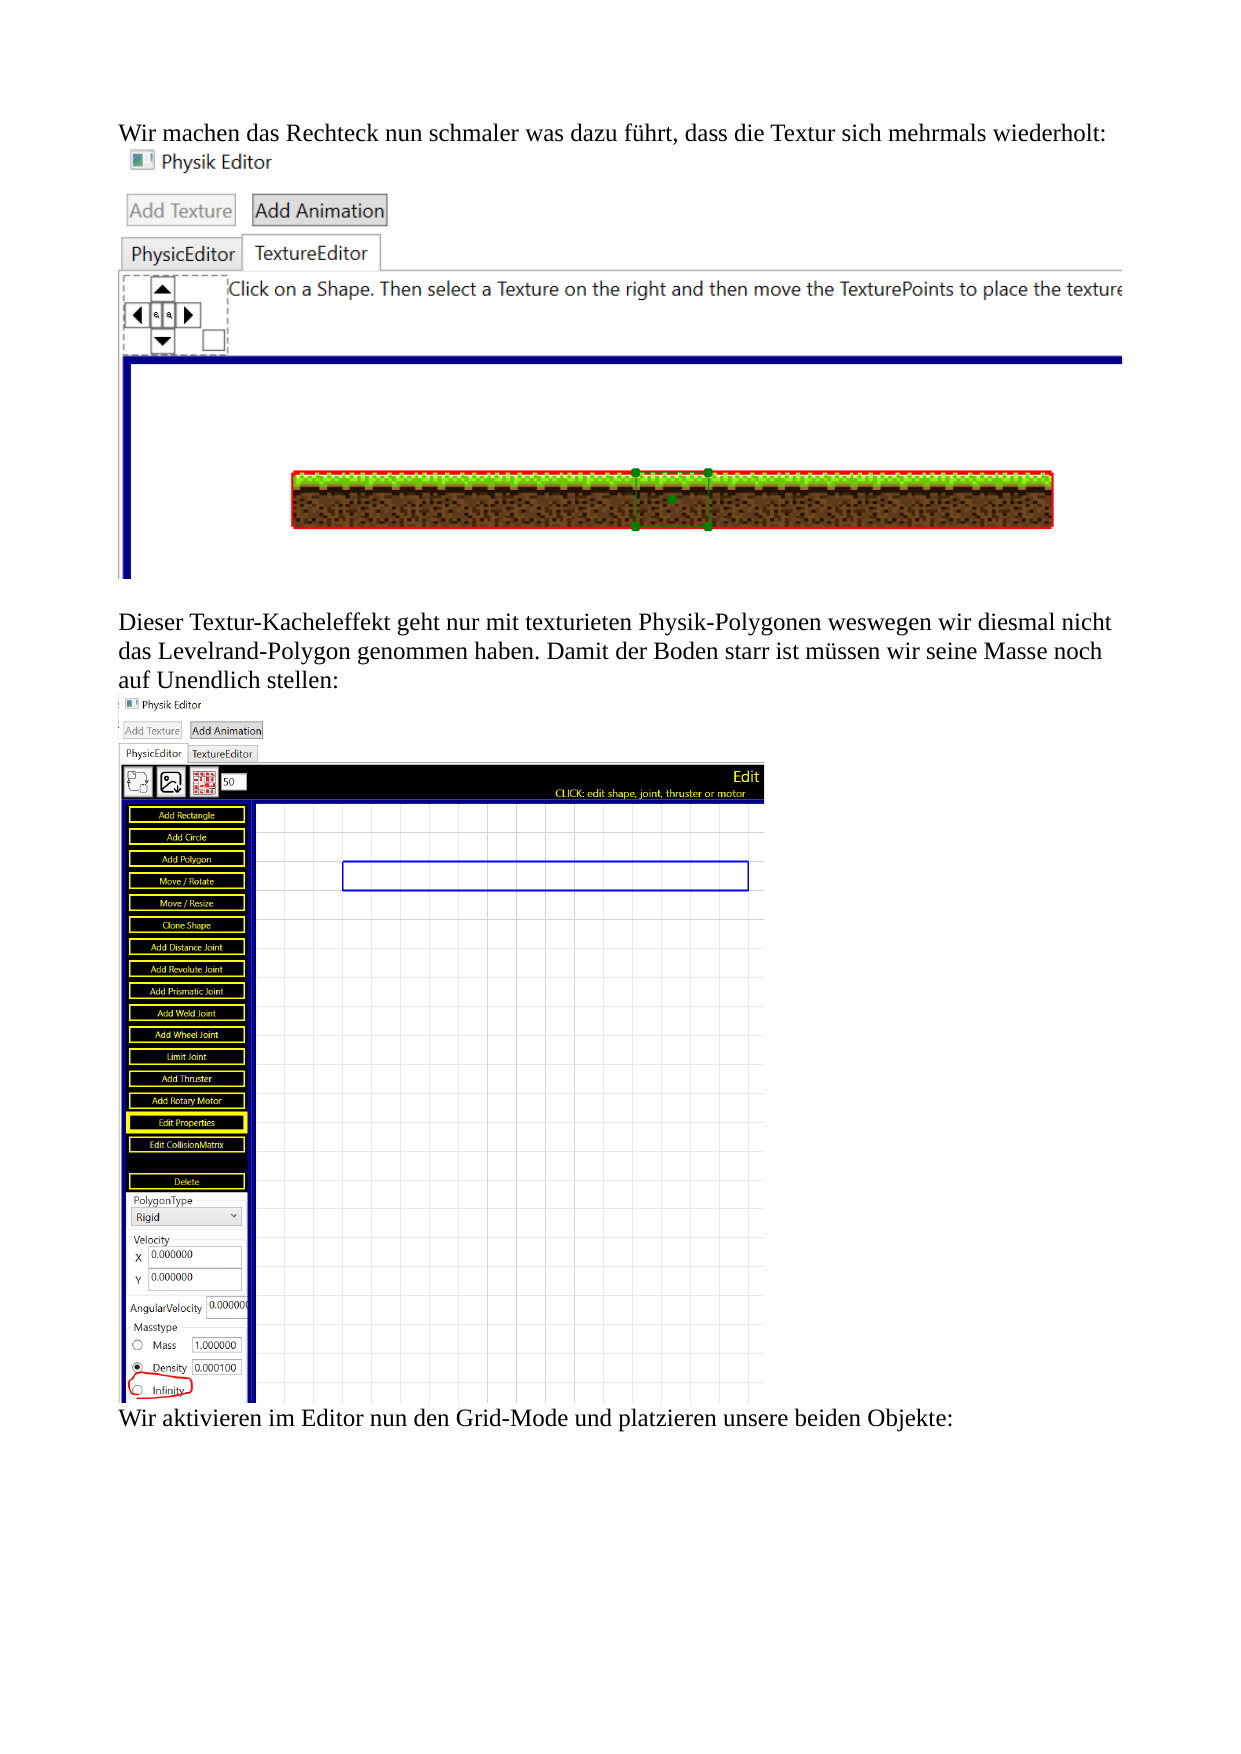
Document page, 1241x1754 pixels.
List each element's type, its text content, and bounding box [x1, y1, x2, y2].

text Wir machen das Rechteck nun schmaler was dazu führt, dass die Textur sich mehrmals wiederholt: [118, 118, 1122, 146]
text Wir aktivieren im Editor nun den Grid-Mode und platzieren unsere beiden Objekte: [118, 1139, 1122, 1431]
picture [118, 146, 1123, 579]
picture [118, 693, 765, 1403]
text Dieser Textur-Kacheleffekt geht nur mit texturieten Physik-Polygonen weswegen wir diesmal nicht das Levelrand-Polygon genommen haben. Damit der Boden starr ist müssen wir seine Masse noch auf Unendlich stellen: [118, 607, 1122, 693]
